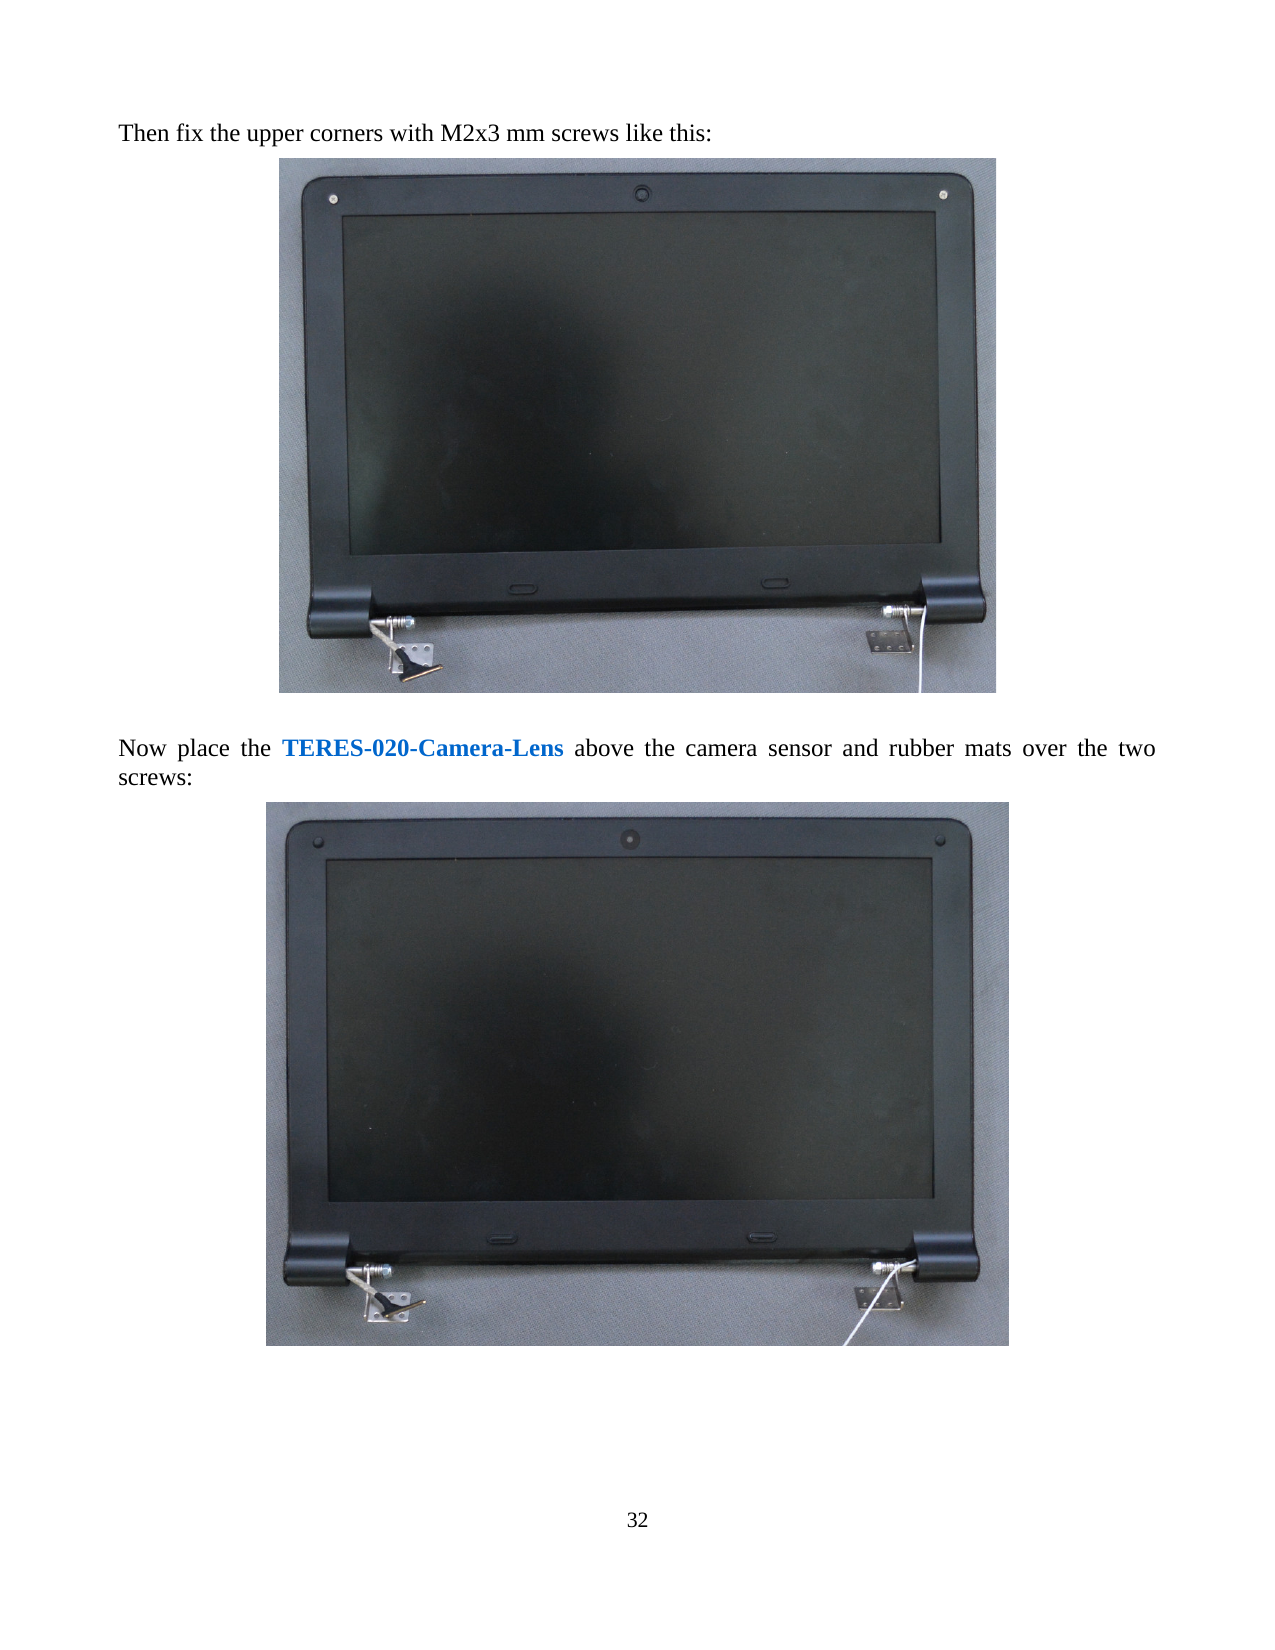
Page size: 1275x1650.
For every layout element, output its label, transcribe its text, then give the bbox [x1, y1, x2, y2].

text Then fix the upper corners with M2x3 mm screws like this: [118, 118, 1157, 147]
text Now place the TERES-020-Camera-Lens above the camera sensor and rubber mats over the two screws: [118, 733, 1157, 790]
picture [266, 802, 1009, 1346]
picture [279, 158, 997, 693]
